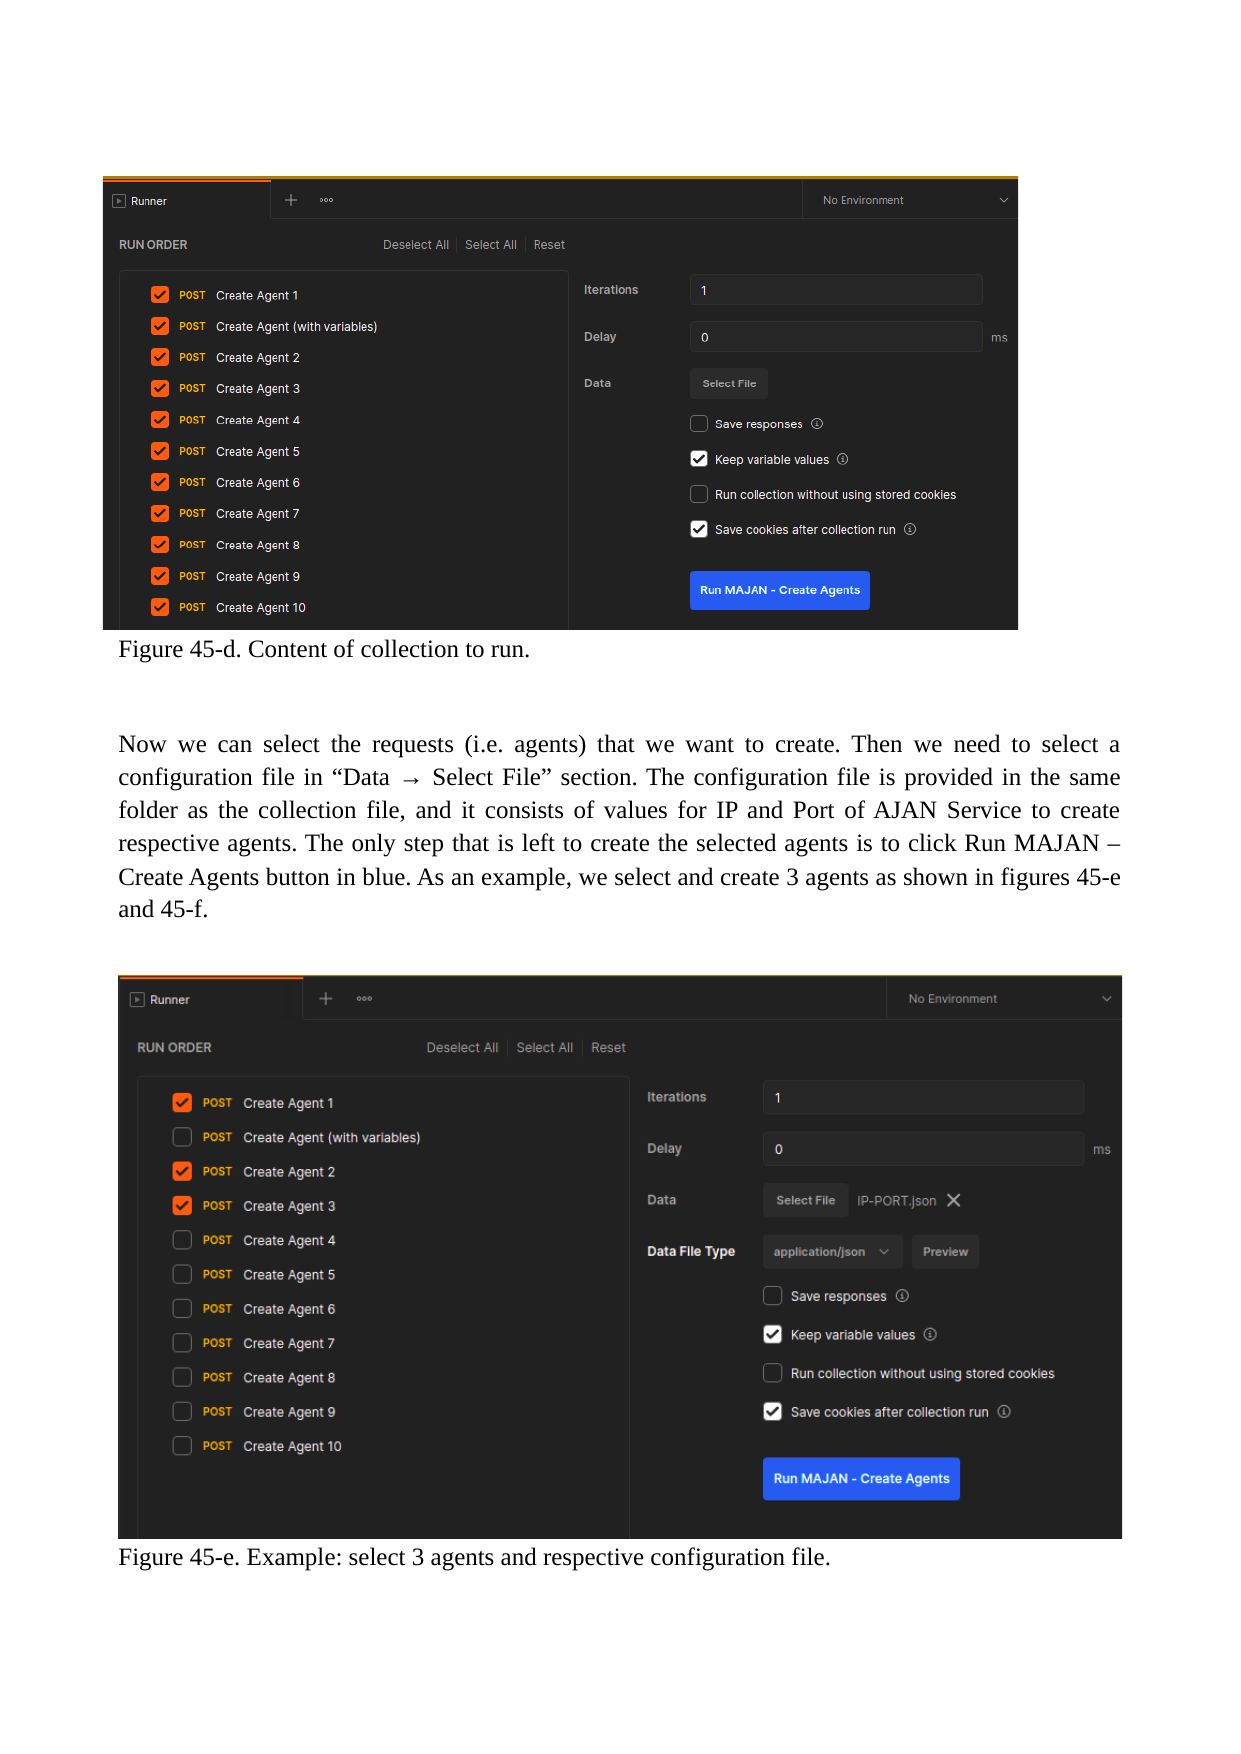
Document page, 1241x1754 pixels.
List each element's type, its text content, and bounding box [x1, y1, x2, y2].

picture [118, 975, 1123, 1539]
text Now we can select the requests (i.e. agents) that we want to create. Then we need to select a configuration file in “Data → Select File” section. The configuration file is provided in the same folder as the collection file, and it consists of values for IP and Port of AJAN Service to create respective agents. The only step that is left to create the selected agents is to click Run MAJAN – Create Agents button in blue. As an example, we select and create 3 agents as shown in figures 45-e and 45-f. [118, 729, 1122, 923]
picture [102, 176, 1019, 630]
text Figure 45-d. Content of collection to run. [118, 176, 1122, 663]
text Figure 45-e. Example: select 3 agents and respective configuration file. [118, 1539, 1122, 1571]
